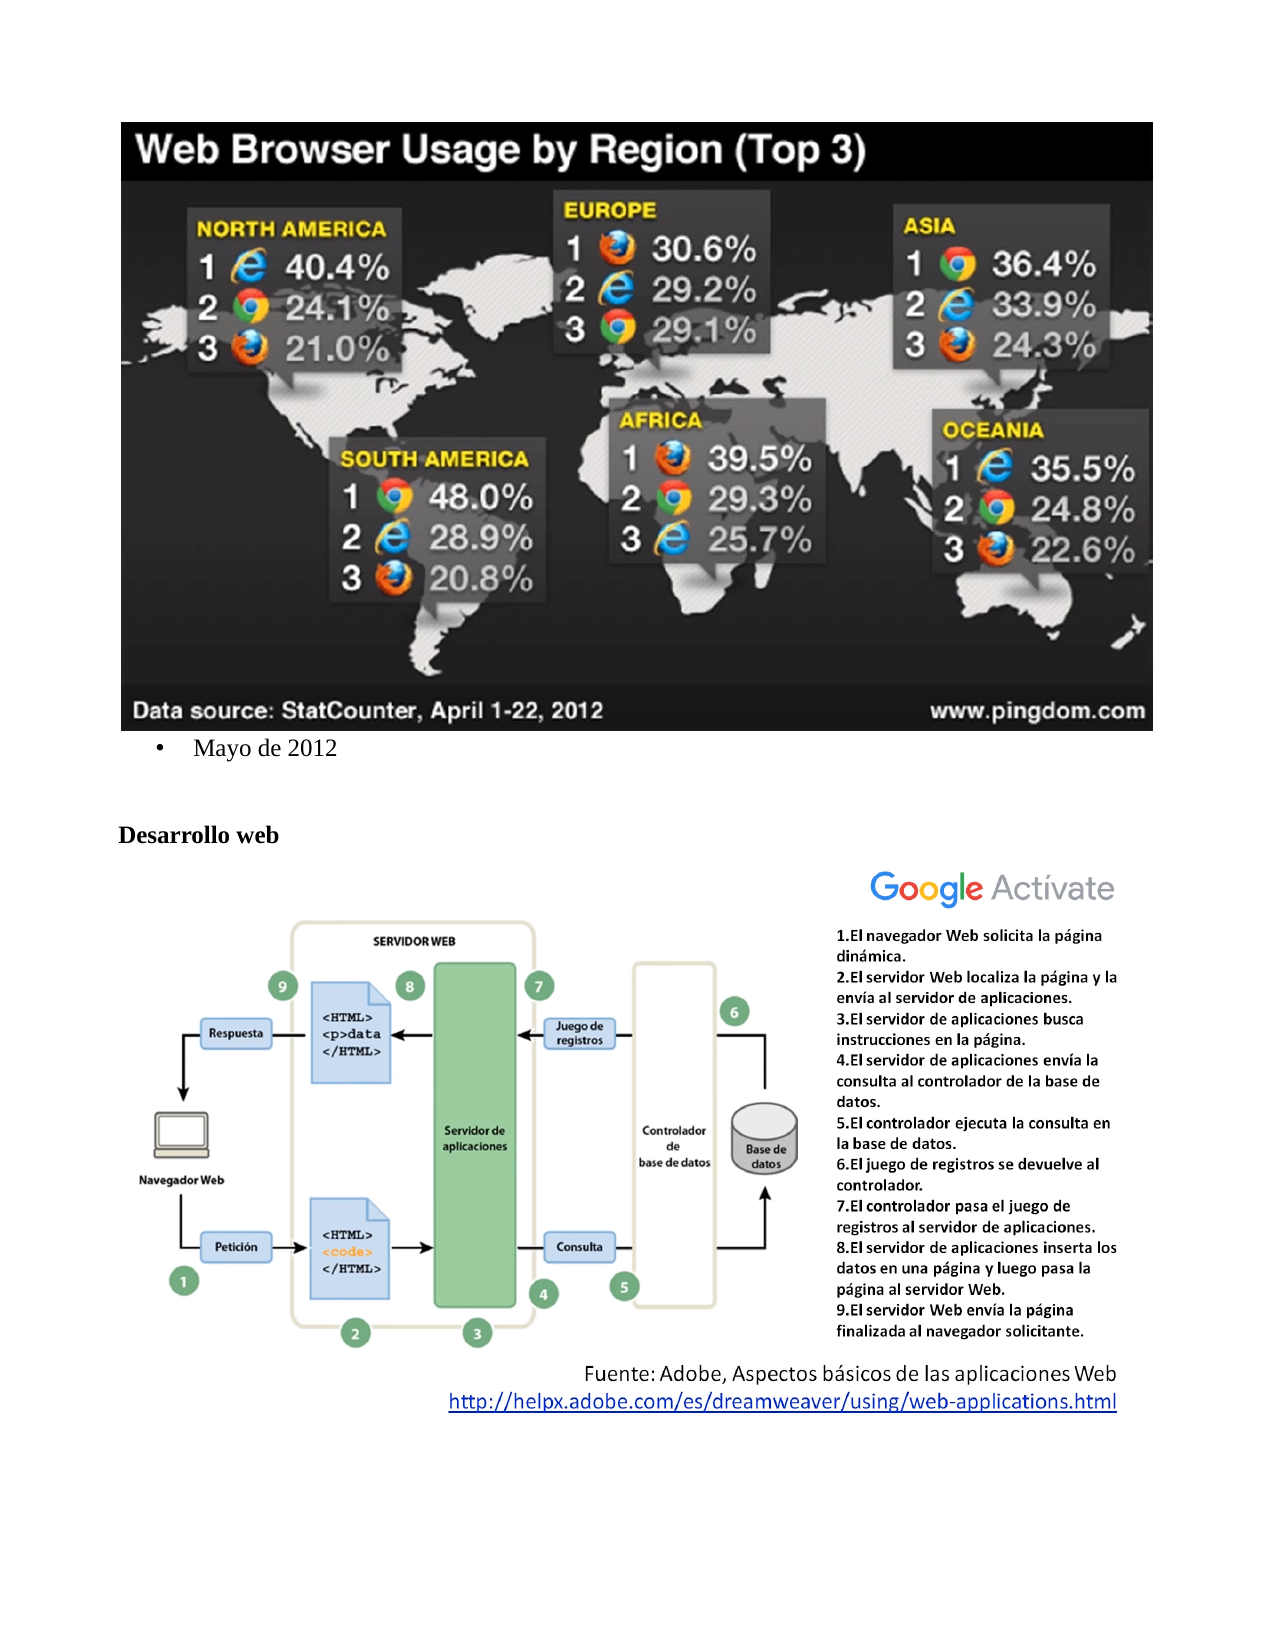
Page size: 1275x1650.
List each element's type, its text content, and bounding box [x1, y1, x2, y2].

text Desarrollo web [118, 820, 1157, 848]
picture [118, 118, 1157, 734]
picture [118, 848, 1157, 1431]
list Mayo de 2012 [156, 734, 1157, 762]
